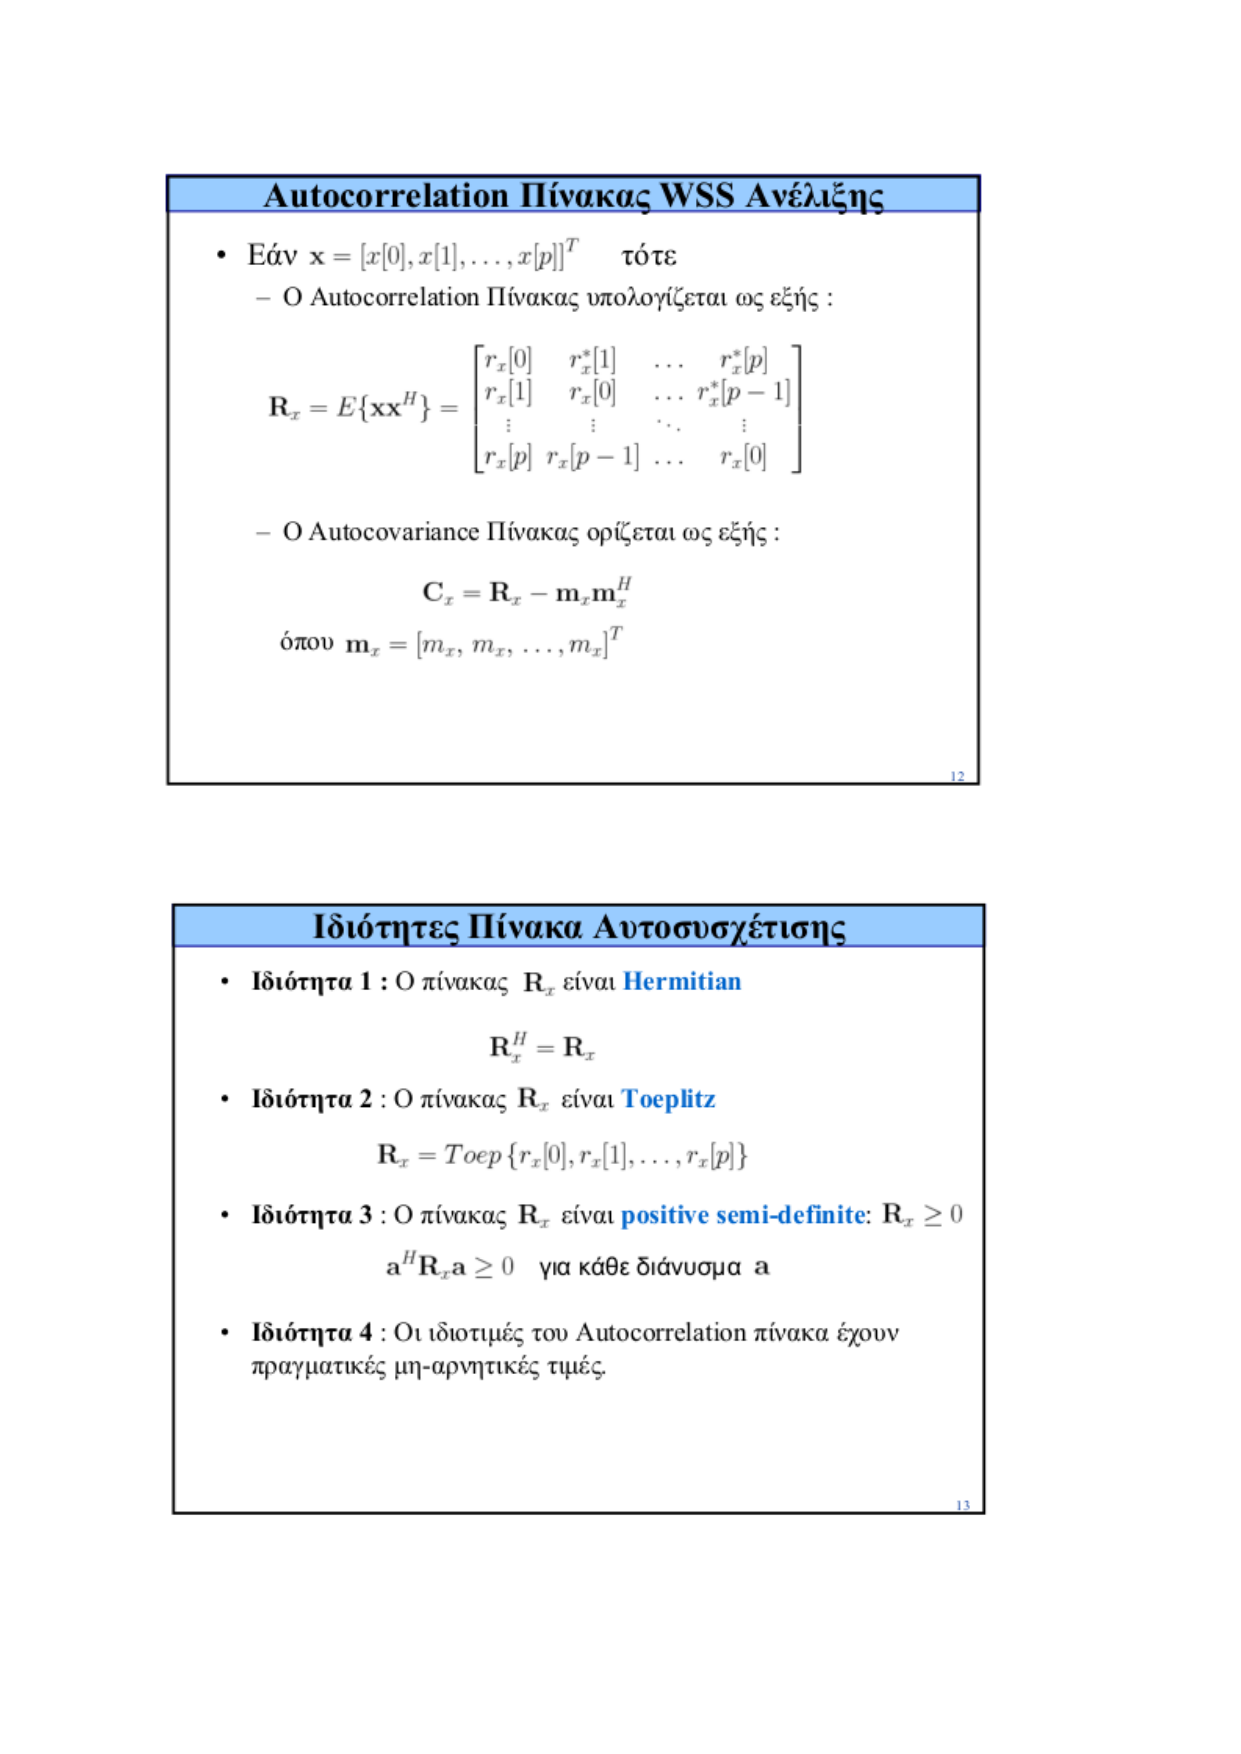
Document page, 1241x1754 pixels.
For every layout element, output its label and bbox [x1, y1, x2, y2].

picture [155, 168, 994, 800]
picture [164, 897, 995, 1526]
